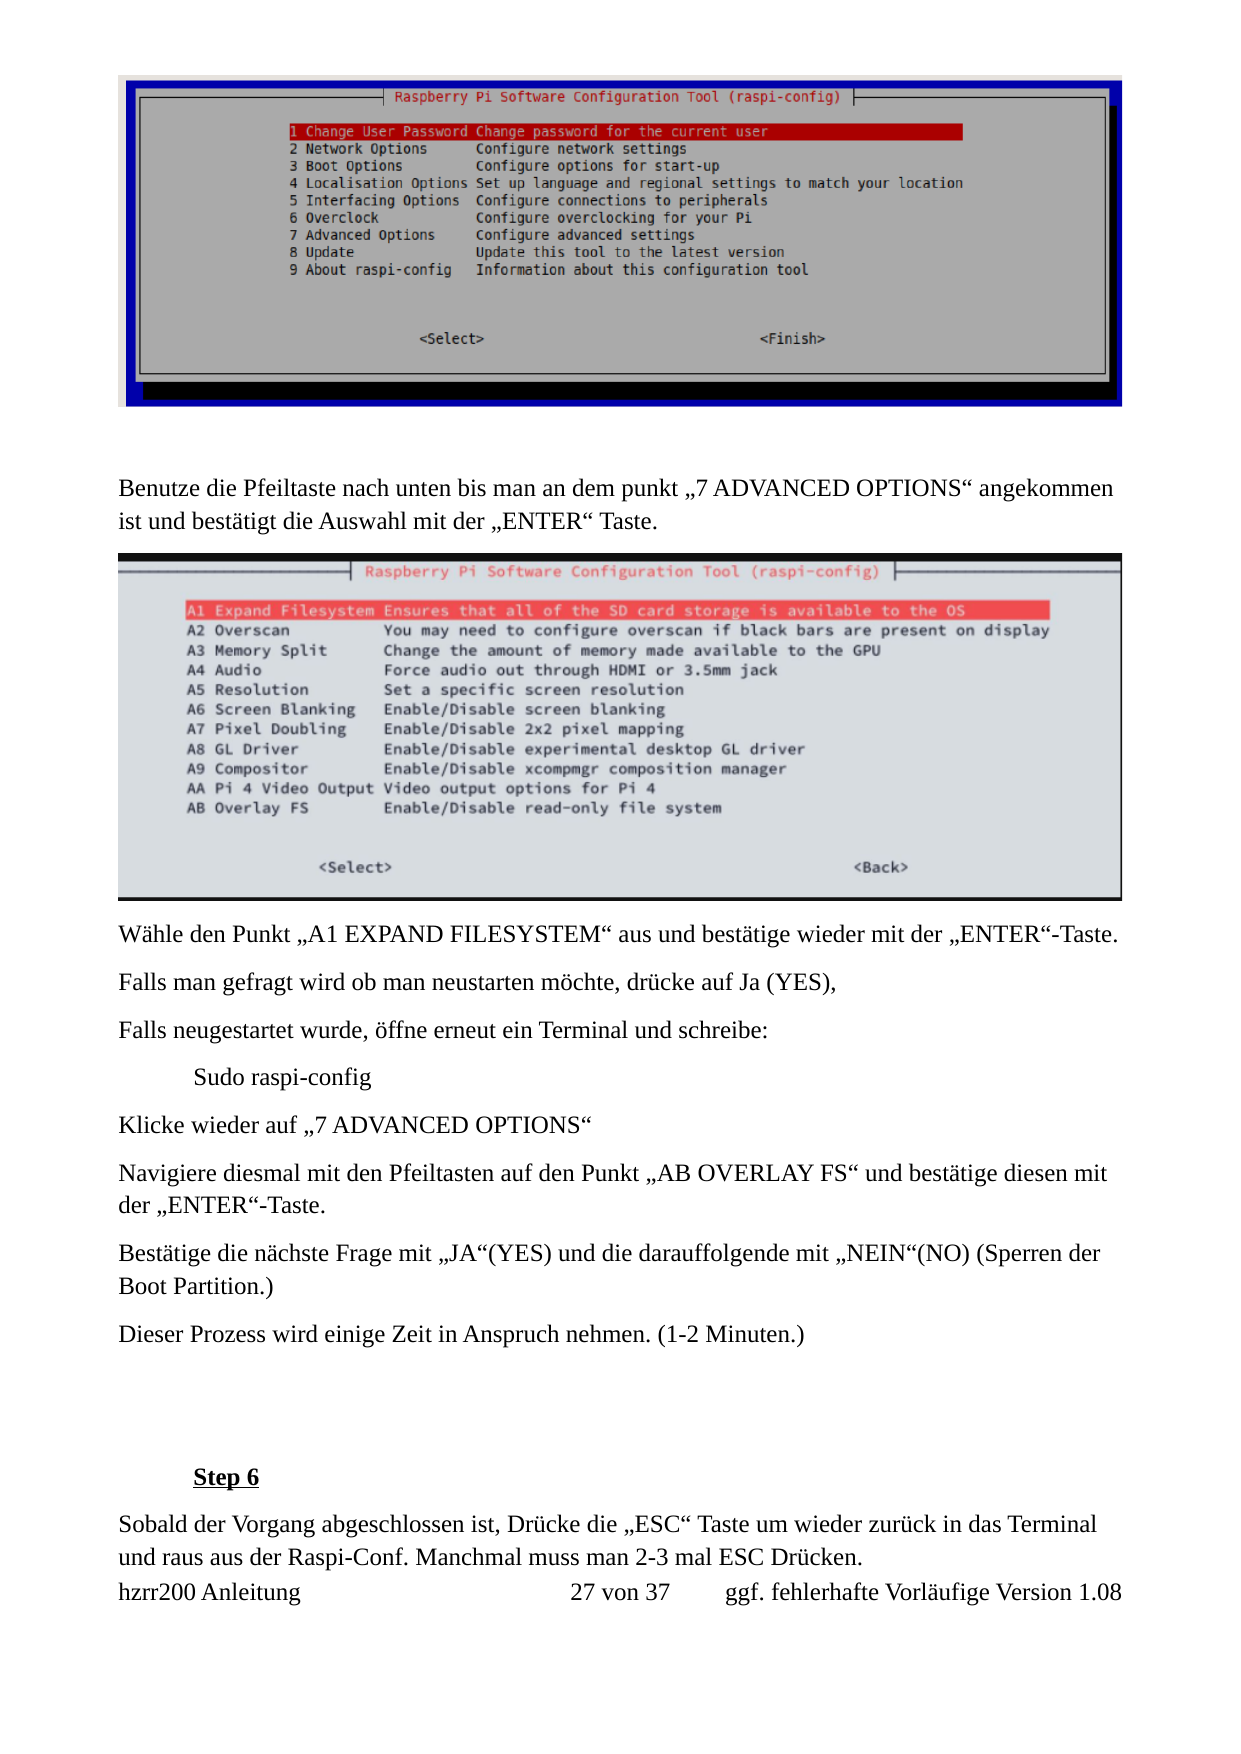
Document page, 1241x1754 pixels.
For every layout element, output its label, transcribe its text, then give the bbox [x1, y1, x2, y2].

text Step 6 [118, 1462, 1122, 1490]
text Falls neugestartet wurde, öffne erneut ein Terminal und schreibe: [118, 1015, 1122, 1043]
text Falls man gefragt wird ob man neustarten möchte, drücke auf Ja (YES), [118, 967, 1122, 996]
text Wähle den Punkt „A1 EXPAND FILESYSTEM“ aus und bestätige wieder mit der „ENTER“-Taste. [118, 919, 1122, 948]
text Dieser Prozess wird einige Zeit in Anspruch nehmen. (1-2 Minuten.) [118, 1319, 1122, 1348]
picture [118, 553, 1123, 901]
text Bestätige die nächste Frage mit „JA“(YES) und die darauffolgende mit „NEIN“(NO) (Sperren der Boot Partition.) [118, 1238, 1122, 1300]
picture [118, 75, 1123, 407]
text Sobald der Vorgang abgeschlossen ist, Drücke die „ESC“ Taste um wieder zurück in das Terminal und raus aus der Raspi-Conf. Manchmal muss man 2-3 mal ESC Drücken. [118, 1509, 1122, 1571]
text Sudo raspi-config [118, 1062, 1122, 1091]
text Klicke wieder auf „7 ADVANCED OPTIONS“ [118, 1110, 1122, 1139]
text Benutze die Pfeiltaste nach unten bis man an dem punkt „7 ADVANCED OPTIONS“ angekommen ist und bestätigt die Auswahl mit der „ENTER“ Taste. [118, 473, 1122, 535]
text Navigiere diesmal mit den Pfeiltasten auf den Punkt „AB OVERLAY FS“ und bestätige diesen mit der „ENTER“-Taste. [118, 1158, 1122, 1219]
